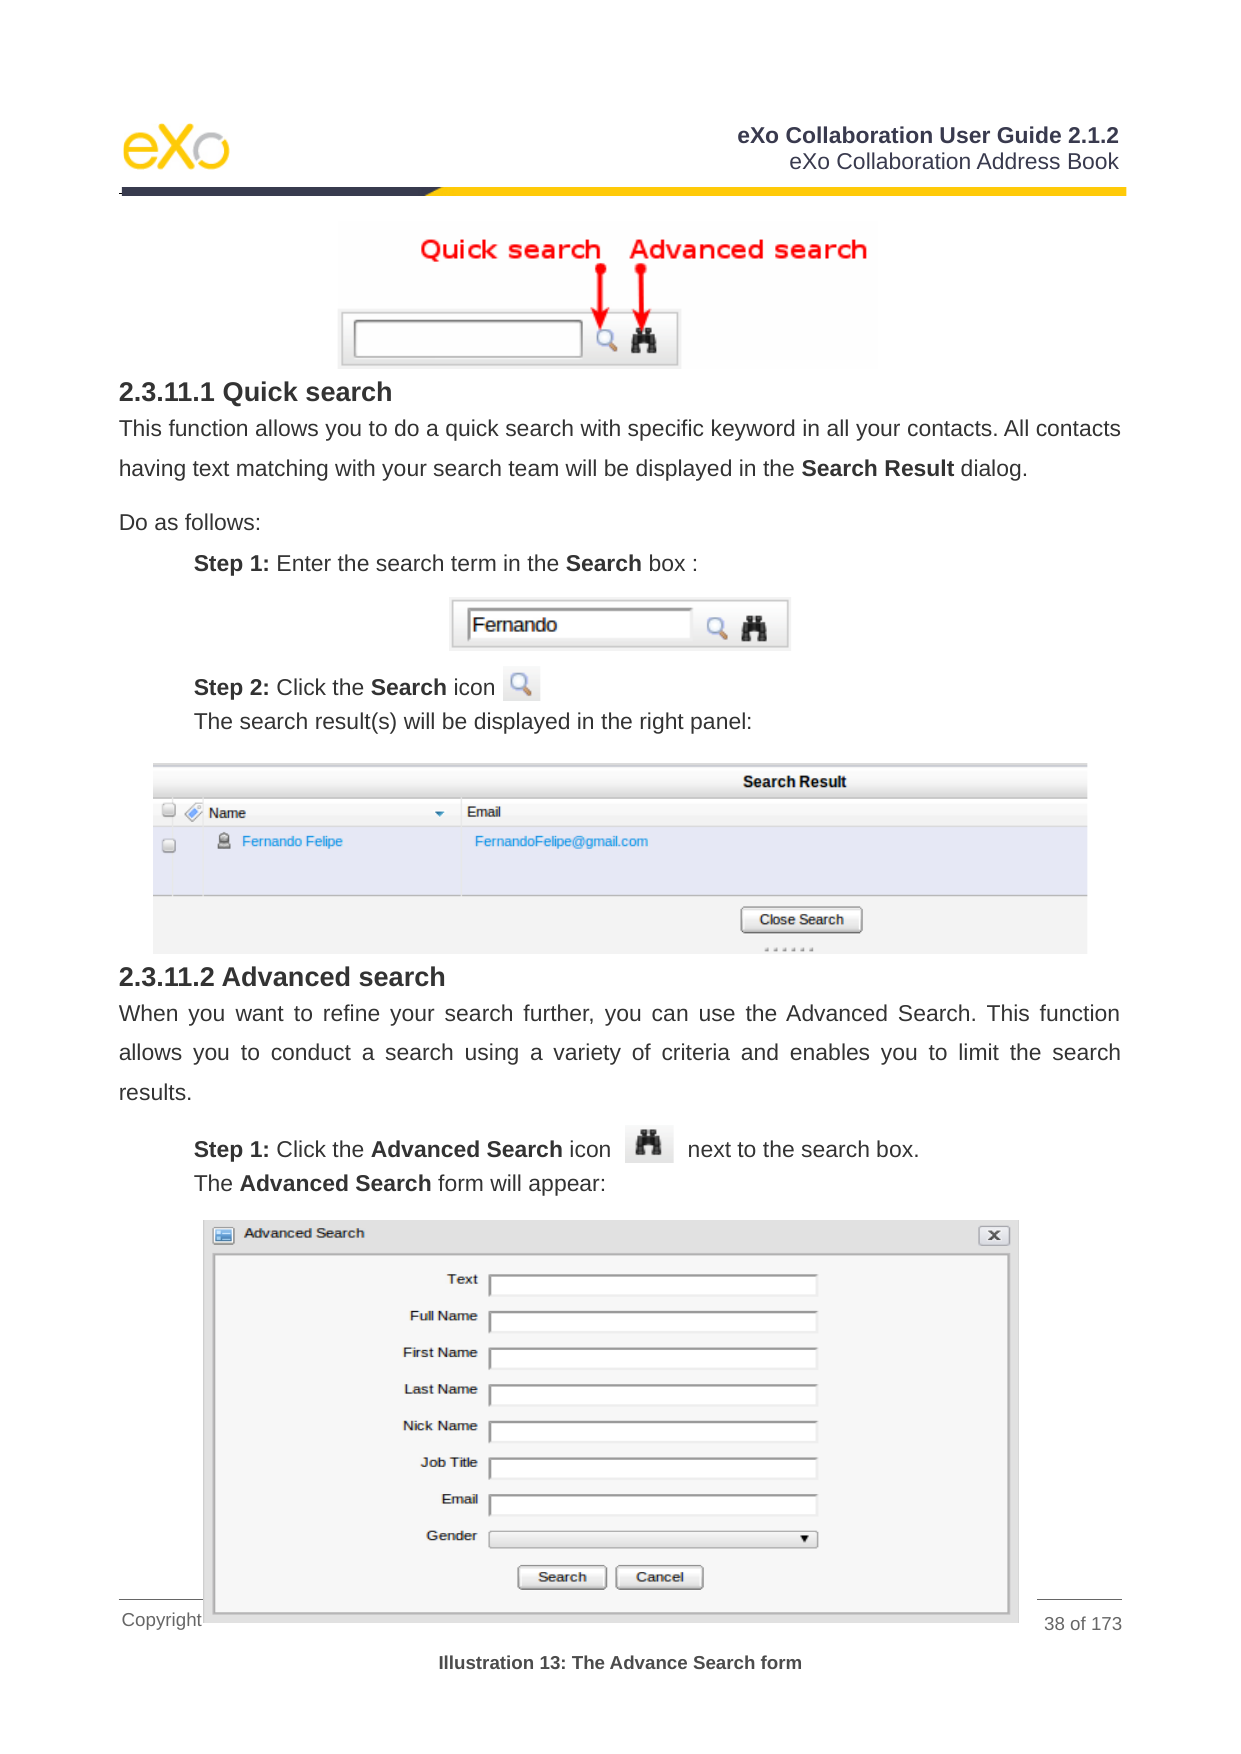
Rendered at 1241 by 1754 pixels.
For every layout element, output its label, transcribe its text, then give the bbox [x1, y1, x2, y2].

list The search result(s) will be displayed in the right panel: [156, 708, 1122, 734]
text When you want to refine your search further, you can use the Advanced Search. This function allows you to conduct a search using a variety of criteria and enables you to limit the search results. [118, 999, 1122, 1105]
picture [625, 1125, 674, 1163]
picture [503, 666, 541, 701]
text Do as follows: [118, 509, 1122, 535]
picture [123, 123, 230, 170]
list [203, 1209, 1037, 1284]
list The Advanced Search form will appear: [156, 1170, 1122, 1197]
picture [121, 187, 1127, 196]
subtitle Quick search [118, 223, 1122, 407]
subtitle Advanced search [118, 742, 1122, 992]
picture [337, 221, 878, 369]
list Step 1: Click the Advanced Search icon next to the search box. [156, 1118, 1122, 1170]
list Step 2: Click the Search icon [156, 577, 1122, 708]
list Illustration 13: The Advance Search form [203, 1284, 1037, 1673]
text This function allows you to do a quick search with specific keyword in all your contacts. All contacts having text matching with your search team will be displayed in the Search Result dialog. [118, 415, 1122, 481]
picture [449, 597, 792, 651]
list Step 1: Enter the search term in the Search box : [156, 550, 1122, 577]
picture [153, 763, 1088, 954]
picture [203, 1220, 1019, 1623]
